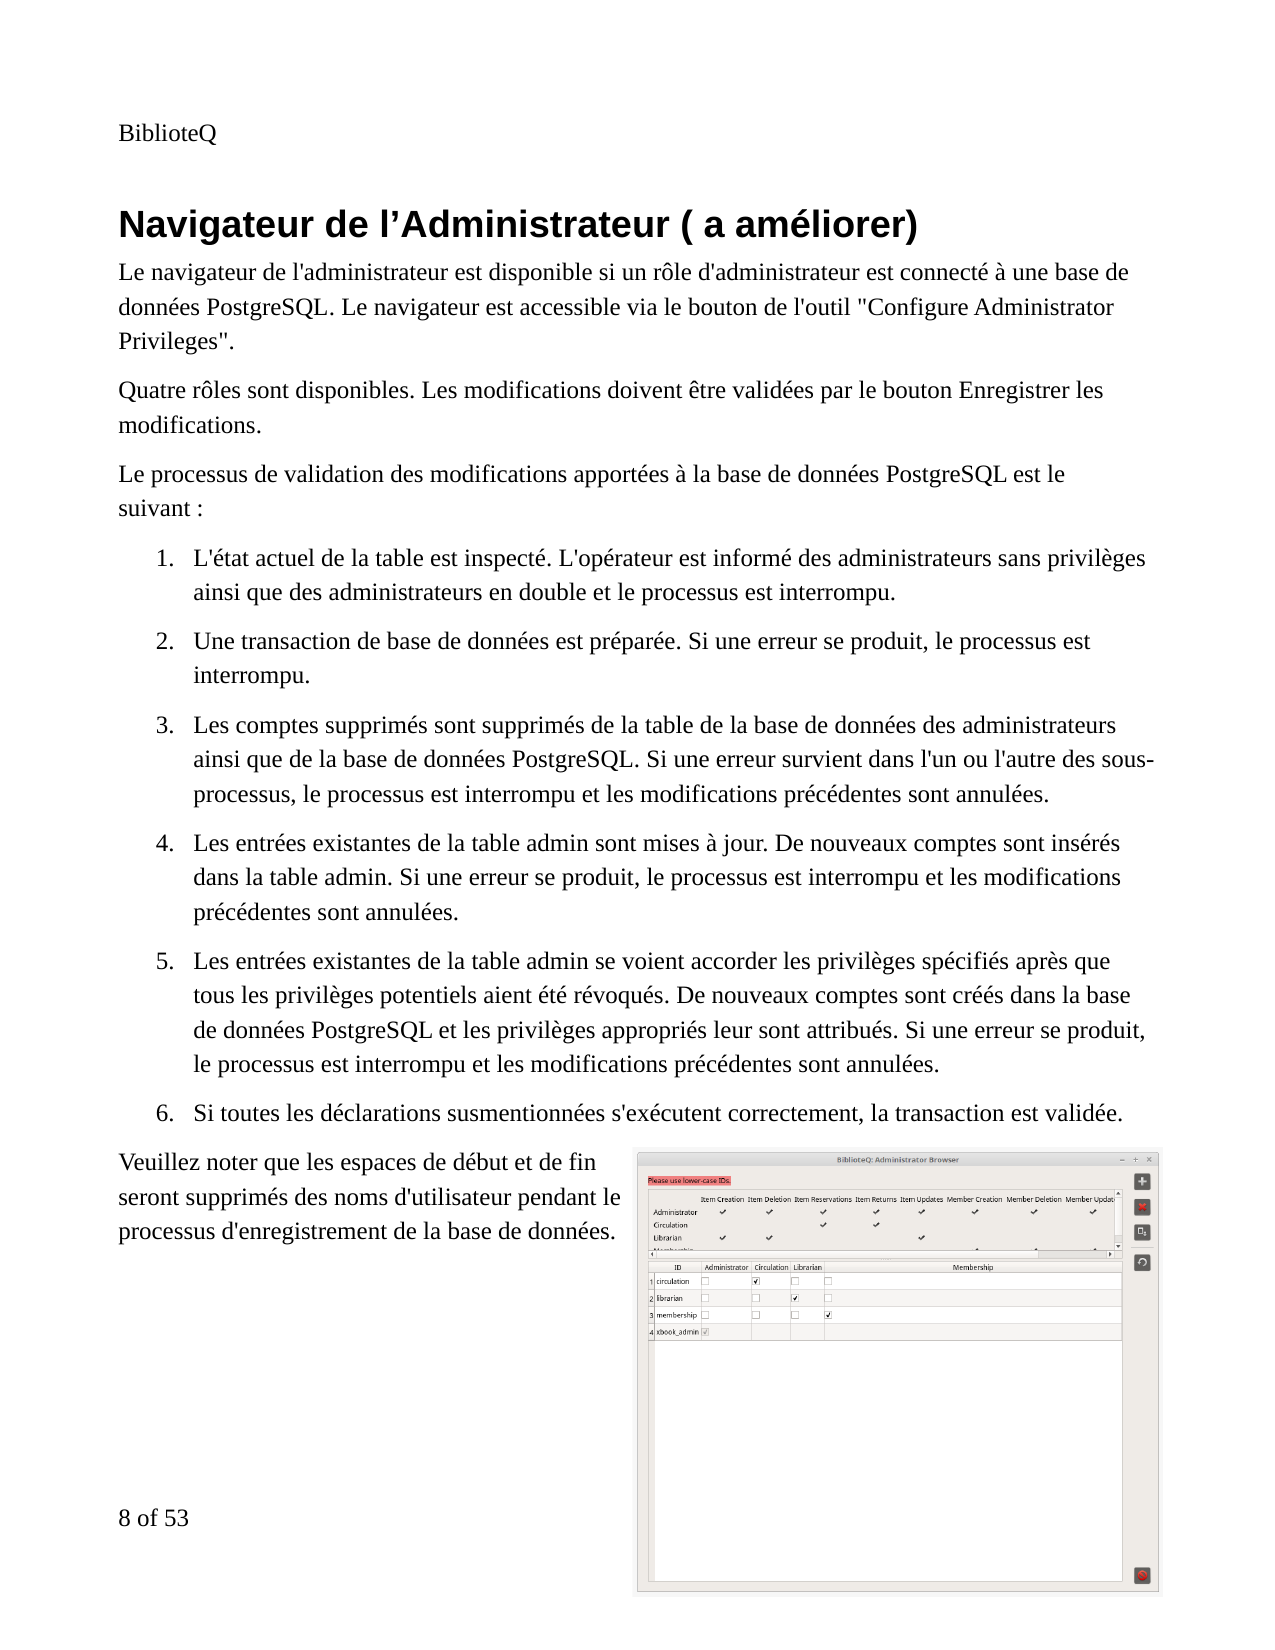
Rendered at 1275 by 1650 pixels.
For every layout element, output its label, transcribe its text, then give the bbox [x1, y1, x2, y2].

text Le processus de validation des modifications apportées à la base de données PostgreSQL est le suivant : [118, 459, 1157, 522]
list Une transaction de base de données est préparée. Si une erreur se produit, le processus est interrompu. [156, 626, 1157, 689]
list Les entrées existantes de la table admin sont mises à jour. De nouveaux comptes sont insérés dans la table admin. Si une erreur se produit, le processus est interrompu et les modifications précédentes sont annulées. [156, 828, 1157, 925]
list Les entrées existantes de la table admin se voient accorder les privilèges spécifiés après que tous les privilèges potentiels aient été révoqués. De nouveaux comptes sont créés dans la base de données PostgreSQL et les privilèges appropriés leur sont attribués. Si une erreur se produit, le processus est interrompu et les modifications précédentes sont annulées. [156, 946, 1157, 1078]
text Quatre rôles sont disponibles. Les modifications doivent être validées par le bouton Enregistrer les modifications. [118, 376, 1157, 439]
text Veuillez noter que les espaces de début et de fin seront supprimés des noms d'utilisateur pendant le processus d'enregistrement de la base de données. [118, 1147, 632, 1245]
picture [632, 1147, 1163, 1597]
list L'état actuel de la table est inspecté. L'opérateur est informé des administrateurs sans privilèges ainsi que des administrateurs en double et le processus est interrompu. [156, 543, 1157, 606]
list Si toutes les déclarations susmentionnées s'exécutent correctement, la transaction est validée. [156, 1098, 1157, 1127]
subtitle Navigateur de l’Administrateur ( a améliorer) [118, 201, 1157, 245]
text Le navigateur de l'administrateur est disponible si un rôle d'administrateur est connecté à une base de données PostgreSQL. Le navigateur est accessible via le bouton de l'outil "Configure Administrator Privileges". [118, 257, 1157, 355]
list Les comptes supprimés sont supprimés de la table de la base de données des administrateurs ainsi que de la base de données PostgreSQL. Si une erreur survient dans l'un ou l'autre des sous-processus, le processus est interrompu et les modifications précédentes sont annulées. [156, 710, 1157, 807]
